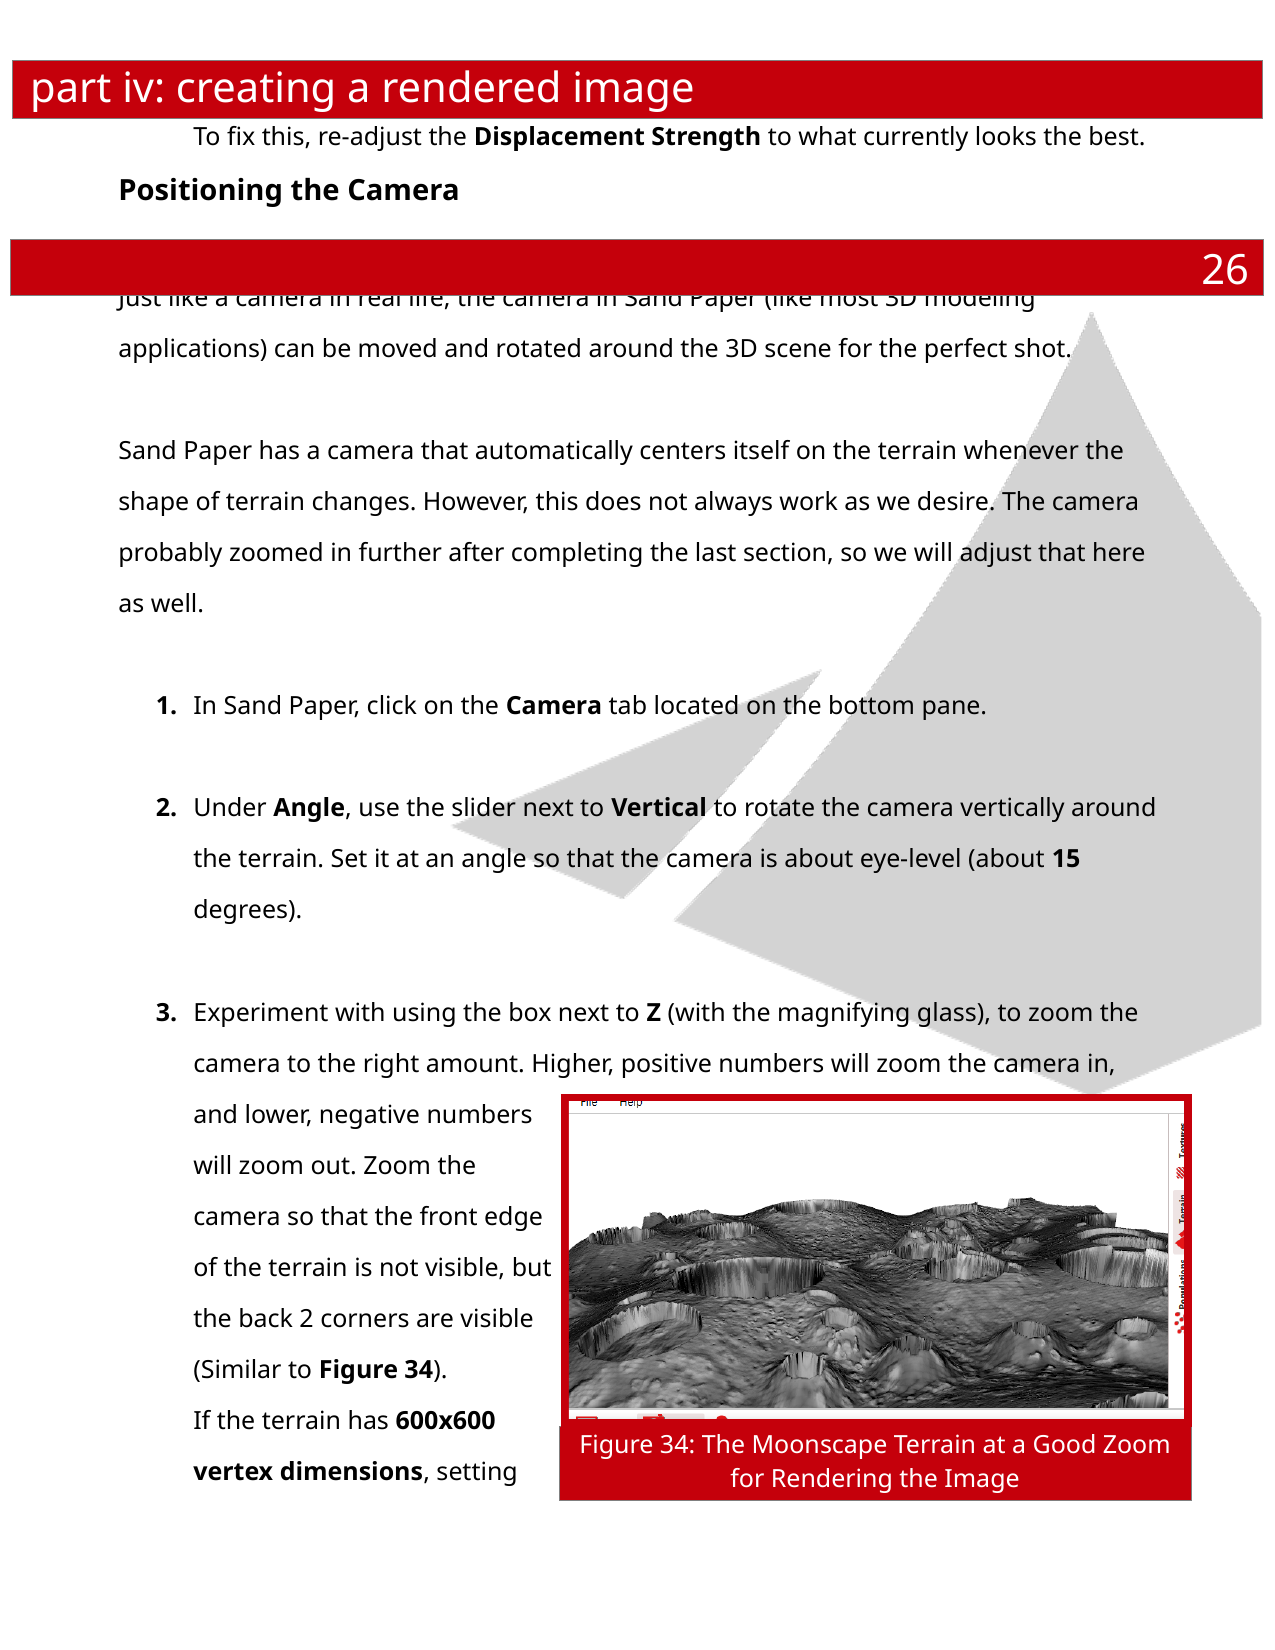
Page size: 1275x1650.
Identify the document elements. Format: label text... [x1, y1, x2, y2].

text Positioning the Camera [118, 169, 1157, 209]
text Just like a camera in real life, the camera in Sand Paper (like most 3D modeling applications) can be moved and rotated around the 3D scene for the perfect shot. [118, 296, 428, 365]
text Sand Paper has a camera that automatically centers itself on the terrain whenever the shape of terrain changes. However, this does not always work as we desire. The camera probably zoomed in further after completing the last section, so we will adjust that here as well. [118, 433, 428, 620]
list If the terrain has 600x600 vertex dimensions, setting [156, 1403, 561, 1488]
list now look similar to Figure 24. If it does not, feel free to undo and [428, 296, 1262, 1117]
picture [568, 1101, 1184, 1419]
list Experiment with using the box next to Z (with the magnifying glass), to zoom the camera to the right amount. Higher, positive numbers will zoom the camera in, and lower, negative numbers will zoom out. Zoom the camera so that the front edge of the terrain is not visible, but the back 2 corners are visible (Similar to Figure 34). [156, 994, 561, 1386]
list In Sand Paper, click on the Camera tab located on the bottom pane. [156, 688, 428, 722]
list Under Angle, use the slider next to Vertical to rotate the camera vertically around the terrain. Set it at an angle so that the camera is about eye-level (about 15 degrees). [156, 790, 428, 926]
list To fix this, re-adjust the Displacement Strength to what currently looks the best. [156, 119, 1157, 152]
